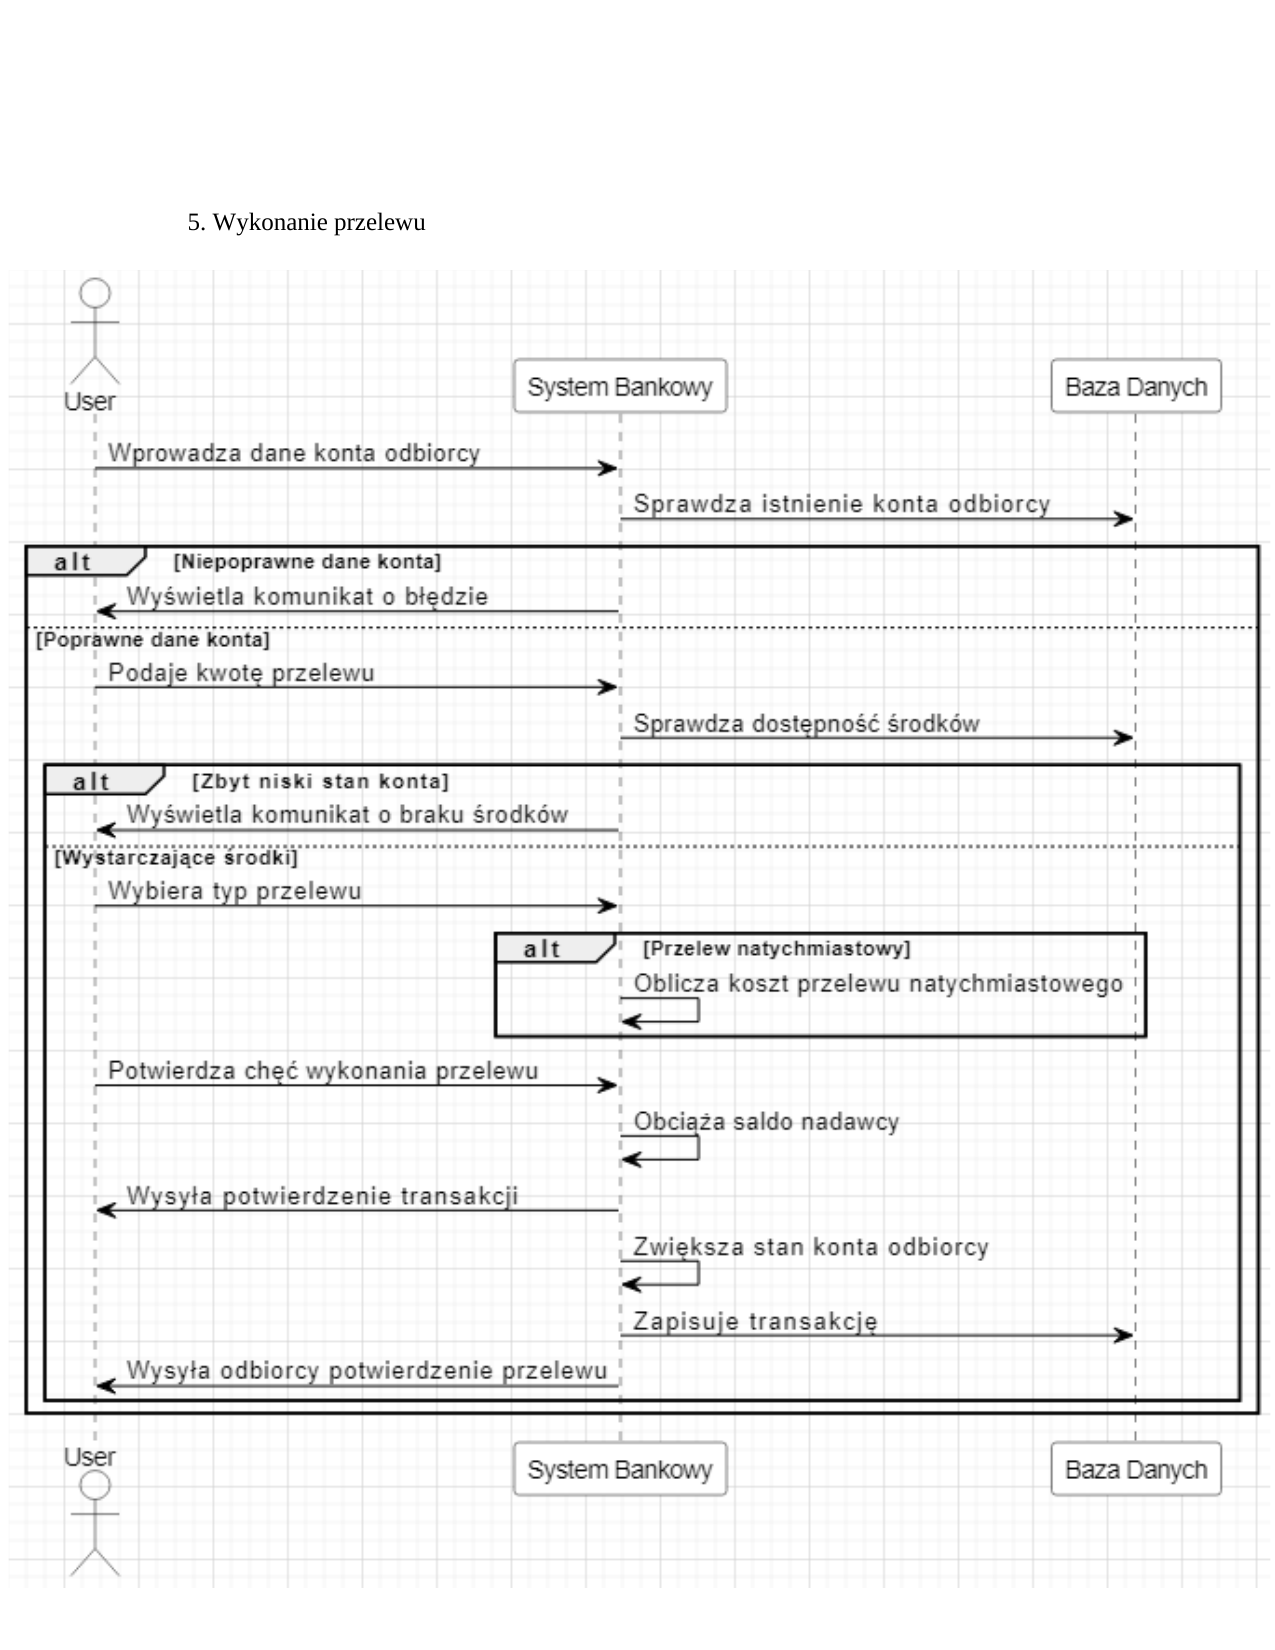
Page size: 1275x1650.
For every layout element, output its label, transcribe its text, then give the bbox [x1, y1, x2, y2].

picture [8, 270, 1271, 1588]
text 5. Wykonanie przelewu [187, 207, 1087, 265]
